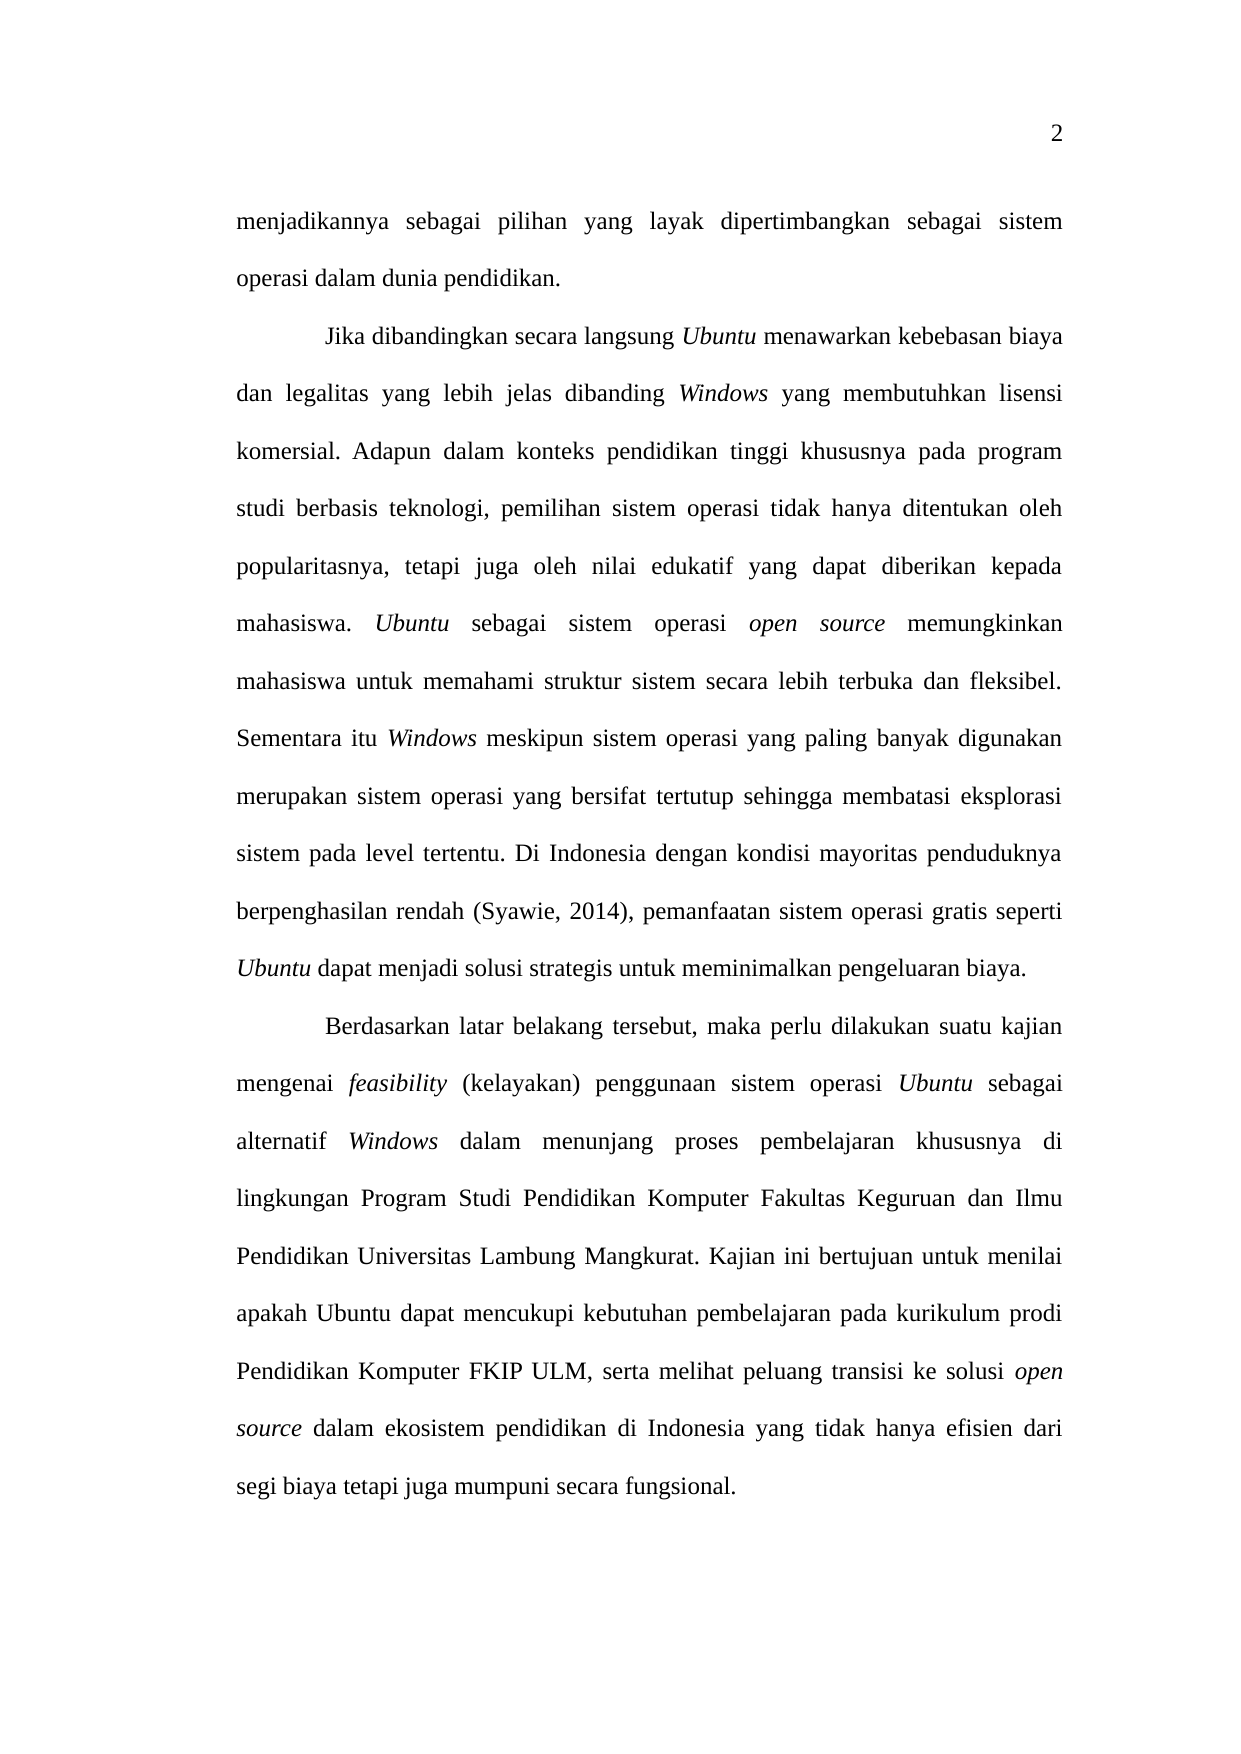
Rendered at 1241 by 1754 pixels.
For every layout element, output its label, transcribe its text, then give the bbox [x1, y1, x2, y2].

text menjadikannya sebagai pilihan yang layak dipertimbangkan sebagai sistem operasi dalam dunia pendidikan. [236, 206, 1063, 292]
text Berdasarkan latar belakang tersebut, maka perlu dilakukan suatu kajian mengenai feasibility (kelayakan) penggunaan sistem operasi Ubuntu sebagai alternatif Windows dalam menunjang proses pembelajaran khususnya di lingkungan Program Studi Pendidikan Komputer Fakultas Keguruan dan Ilmu Pendidikan Universitas Lambung Mangkurat. Kajian ini bertujuan untuk menilai apakah Ubuntu dapat mencukupi kebutuhan pembelajaran pada kurikulum prodi Pendidikan Komputer FKIP ULM, serta melihat peluang transisi ke solusi open source dalam ekosistem pendidikan di Indonesia yang tidak hanya efisien dari segi biaya tetapi juga mumpuni secara fungsional. [236, 1011, 1063, 1500]
text Jika dibandingkan secara langsung Ubuntu menawarkan kebebasan biaya dan legalitas yang lebih jelas dibanding Windows yang membutuhkan lisensi komersial. Adapun dalam konteks pendidikan tinggi khususnya pada program studi berbasis teknologi, pemilihan sistem operasi tidak hanya ditentukan oleh popularitasnya, tetapi juga oleh nilai edukatif yang dapat diberikan kepada mahasiswa. Ubuntu sebagai sistem operasi open source memungkinkan mahasiswa untuk memahami struktur sistem secara lebih terbuka dan fleksibel. Sementara itu Windows meskipun sistem operasi yang paling banyak digunakan merupakan sistem operasi yang bersifat tertutup sehingga membatasi eksplorasi sistem pada level tertentu. Di Indonesia dengan kondisi mayoritas penduduknya berpenghasilan rendah (Syawie, 2014), pemanfaatan sistem operasi gratis seperti Ubuntu dapat menjadi solusi strategis untuk meminimalkan pengeluaran biaya. [236, 321, 1063, 982]
